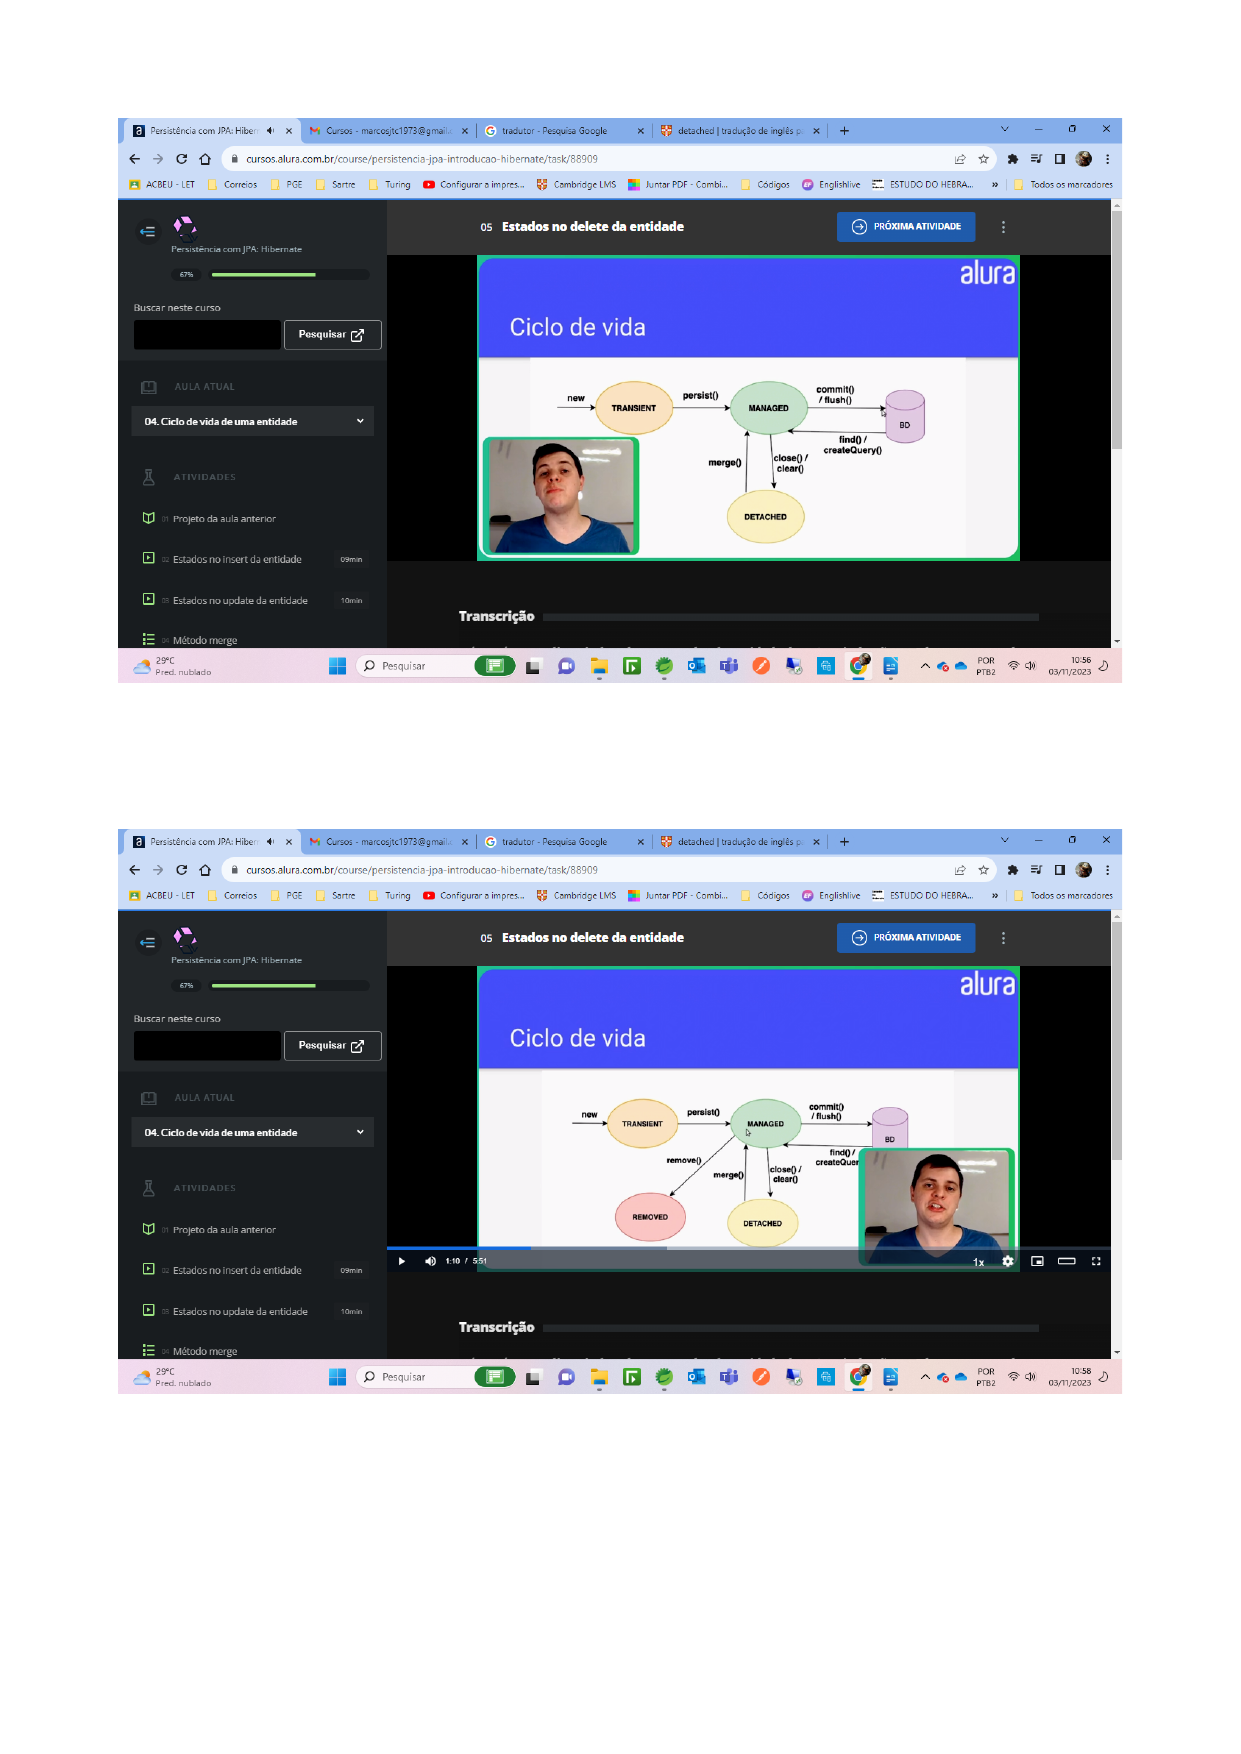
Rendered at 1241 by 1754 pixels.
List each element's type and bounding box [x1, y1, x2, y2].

picture [118, 829, 1123, 1394]
picture [118, 118, 1123, 683]
